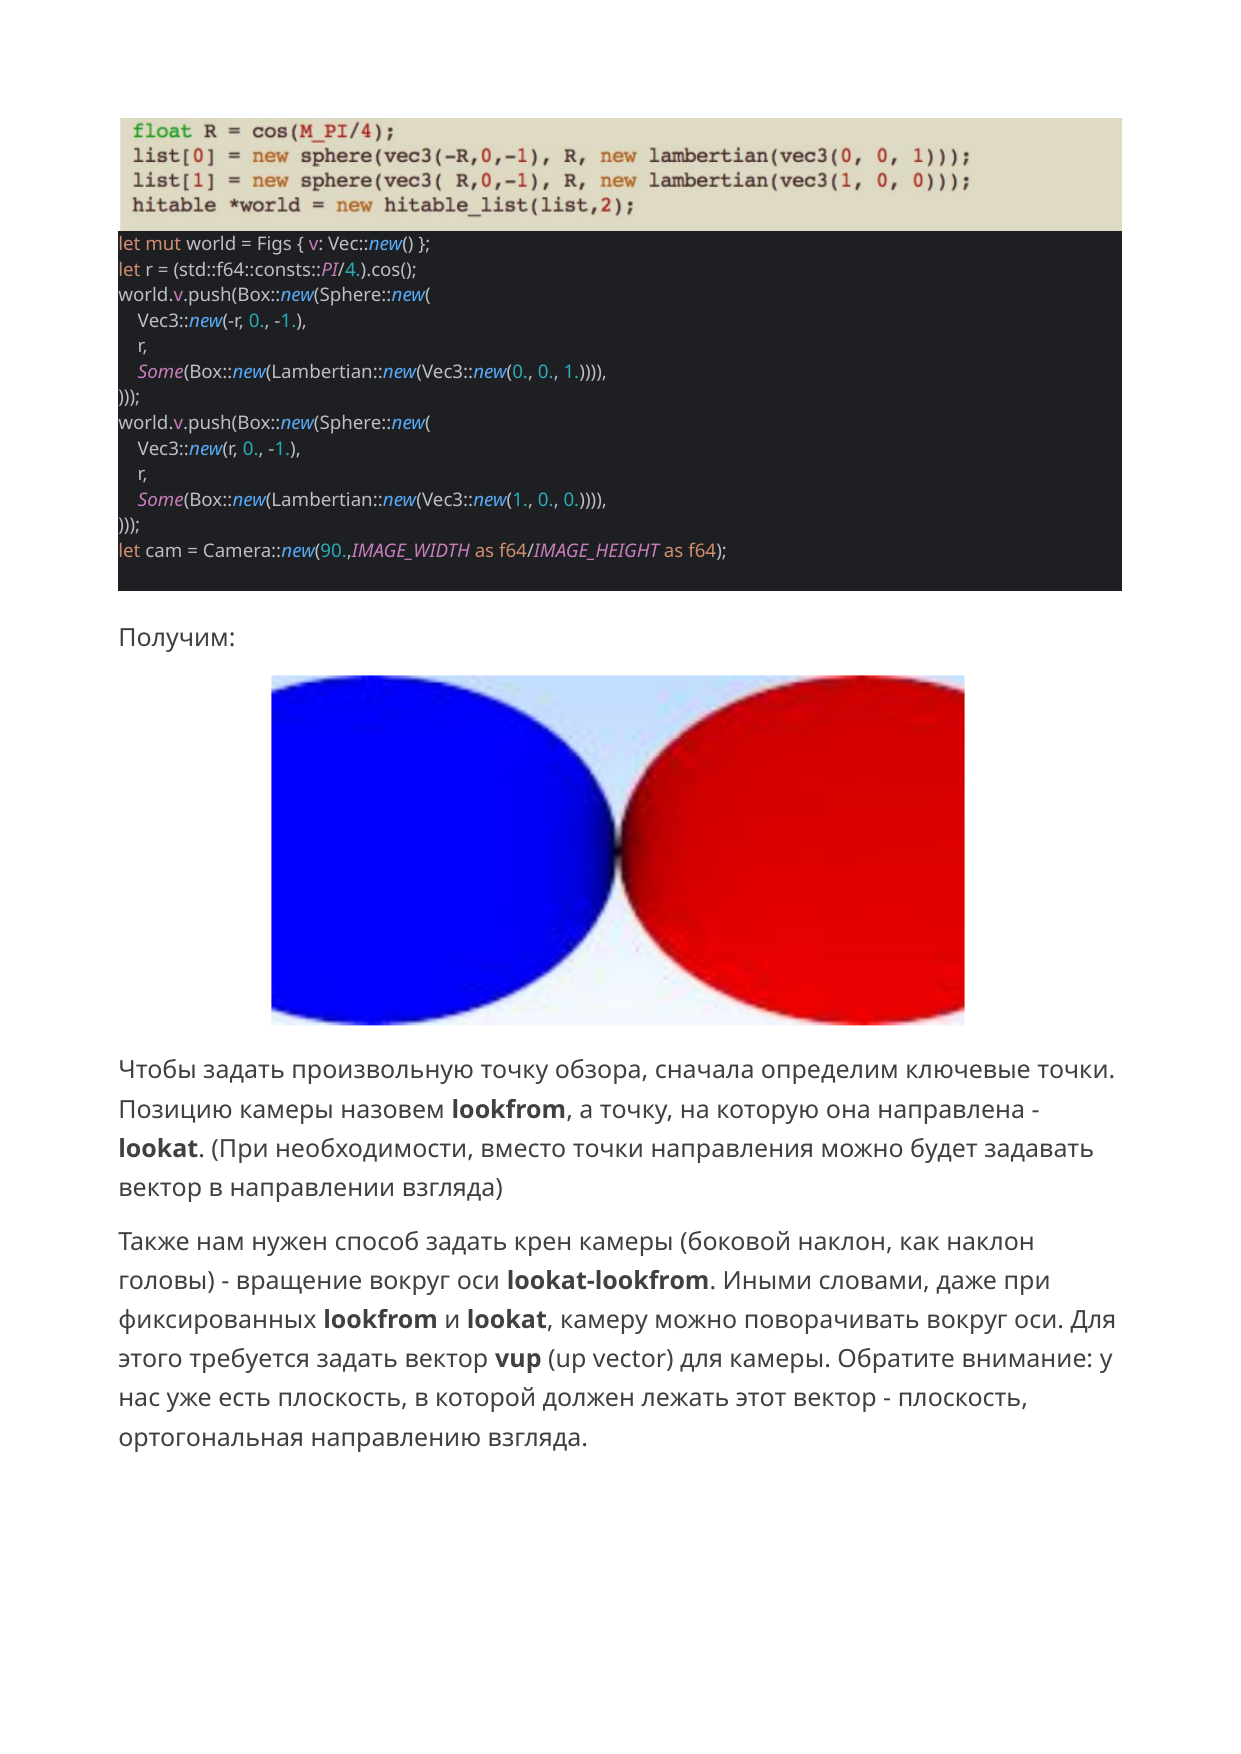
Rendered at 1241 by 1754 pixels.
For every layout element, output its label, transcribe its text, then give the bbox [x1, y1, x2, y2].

text let mut world = Figs { v: Vec::new() }; let r = (std::f64::consts::PI/4.).cos(); world.v.push(Box::new(Sphere::new( Vec3::new(-r, 0., -1.), r, Some(Box::new(Lambertian::new(Vec3::new(0., 0., 1.)))), ))); world.v.push(Box::new(Sphere::new( Vec3::new(r, 0., -1.), r, Some(Box::new(Lambertian::new(Vec3::new(1., 0., 0.)))), ))); let cam = Camera::new(90.,IMAGE_WIDTH as f64/IMAGE_HEIGHT as f64); [118, 231, 1122, 591]
text Получим: [118, 620, 1122, 654]
picture [269, 673, 971, 1033]
picture [118, 118, 1123, 231]
text Чтобы задать произвольную точку обзора, сначала определим ключевые точки. Позицию камеры назовем lookfrom, а точку, на которую она направлена - lookat. (При необходимости, вместо точки направления можно будет задавать вектор в направлении взгляда) [118, 1052, 1122, 1204]
text Также нам нужен способ задать крен камеры (боковой наклон, как наклон головы) - вращение вокруг оси lookat-lookfrom. Иными словами, даже при фиксированных lookfrom и lookat, камеру можно поворачивать вокруг оси. Для этого требуется задать вектор vup (up vector) для камеры. Обратите внимание: у нас уже есть плоскость, в которой должен лежать этот вектор - плоскость, ортогональная направлению взгляда. [118, 1223, 1122, 1453]
